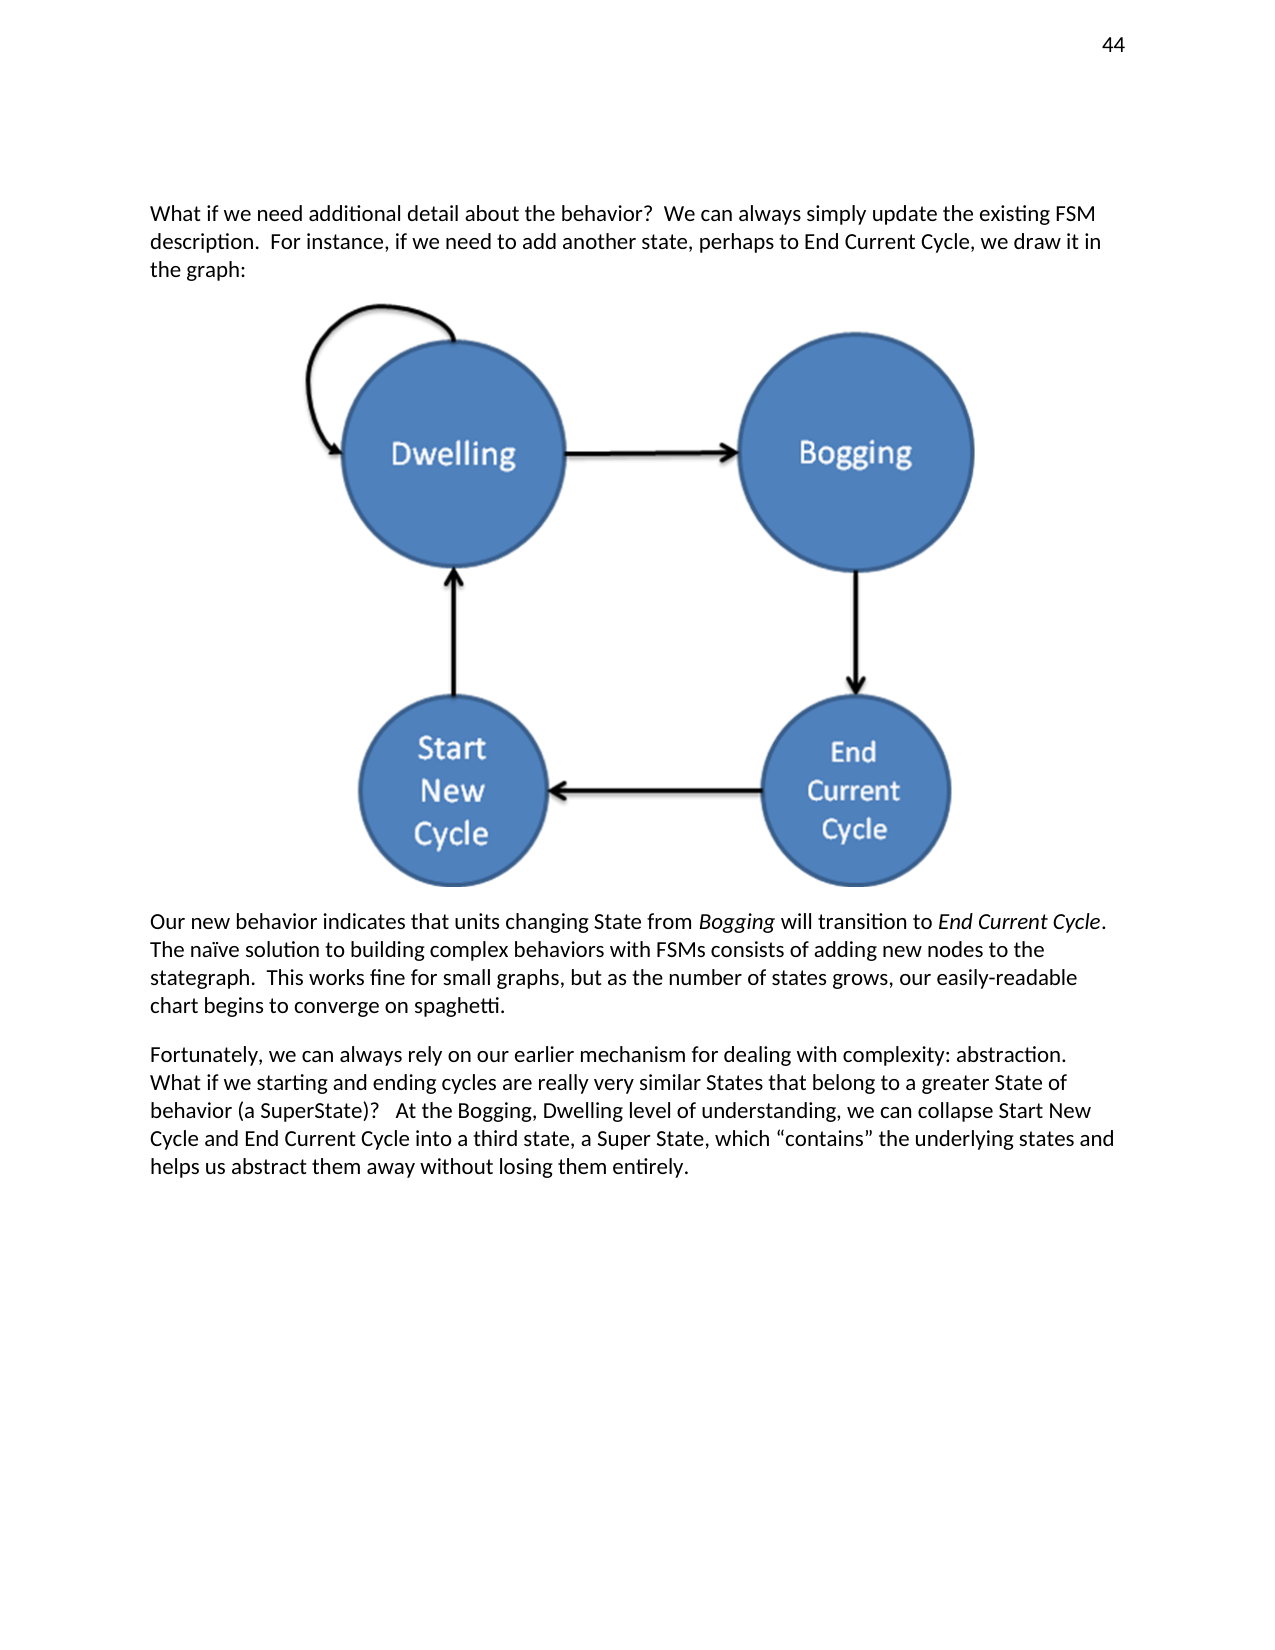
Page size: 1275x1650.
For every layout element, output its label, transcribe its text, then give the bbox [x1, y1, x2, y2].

text Fortunately, we can always rely on our earlier mechanism for dealing with complexity: abstraction. What if we starting and ending cycles are really very similar States that belong to a greater State of behavior (a SuperState)? At the Bogging, Dwelling level of understanding, we can collapse Start New Cycle and End Current Cycle into a third state, a Super State, which “contains” the underlying states and helps us abstract them away without losing them entirely. [150, 1040, 1125, 1180]
text What if we need additional detail about the behavior? We can always simply update the existing FSM description. For instance, if we need to add another state, perhaps to End Current Cycle, we draw it in the graph: [150, 199, 1125, 283]
text Our new behavior indicates that units changing State from Bogging will transition to End Current Cycle. The naïve solution to building complex behaviors with FSMs consists of adding new nodes to the stategraph. This works fine for small graphs, but as the number of states grows, our easily-readable chart begins to converge on spaghetti. [150, 907, 1125, 1019]
